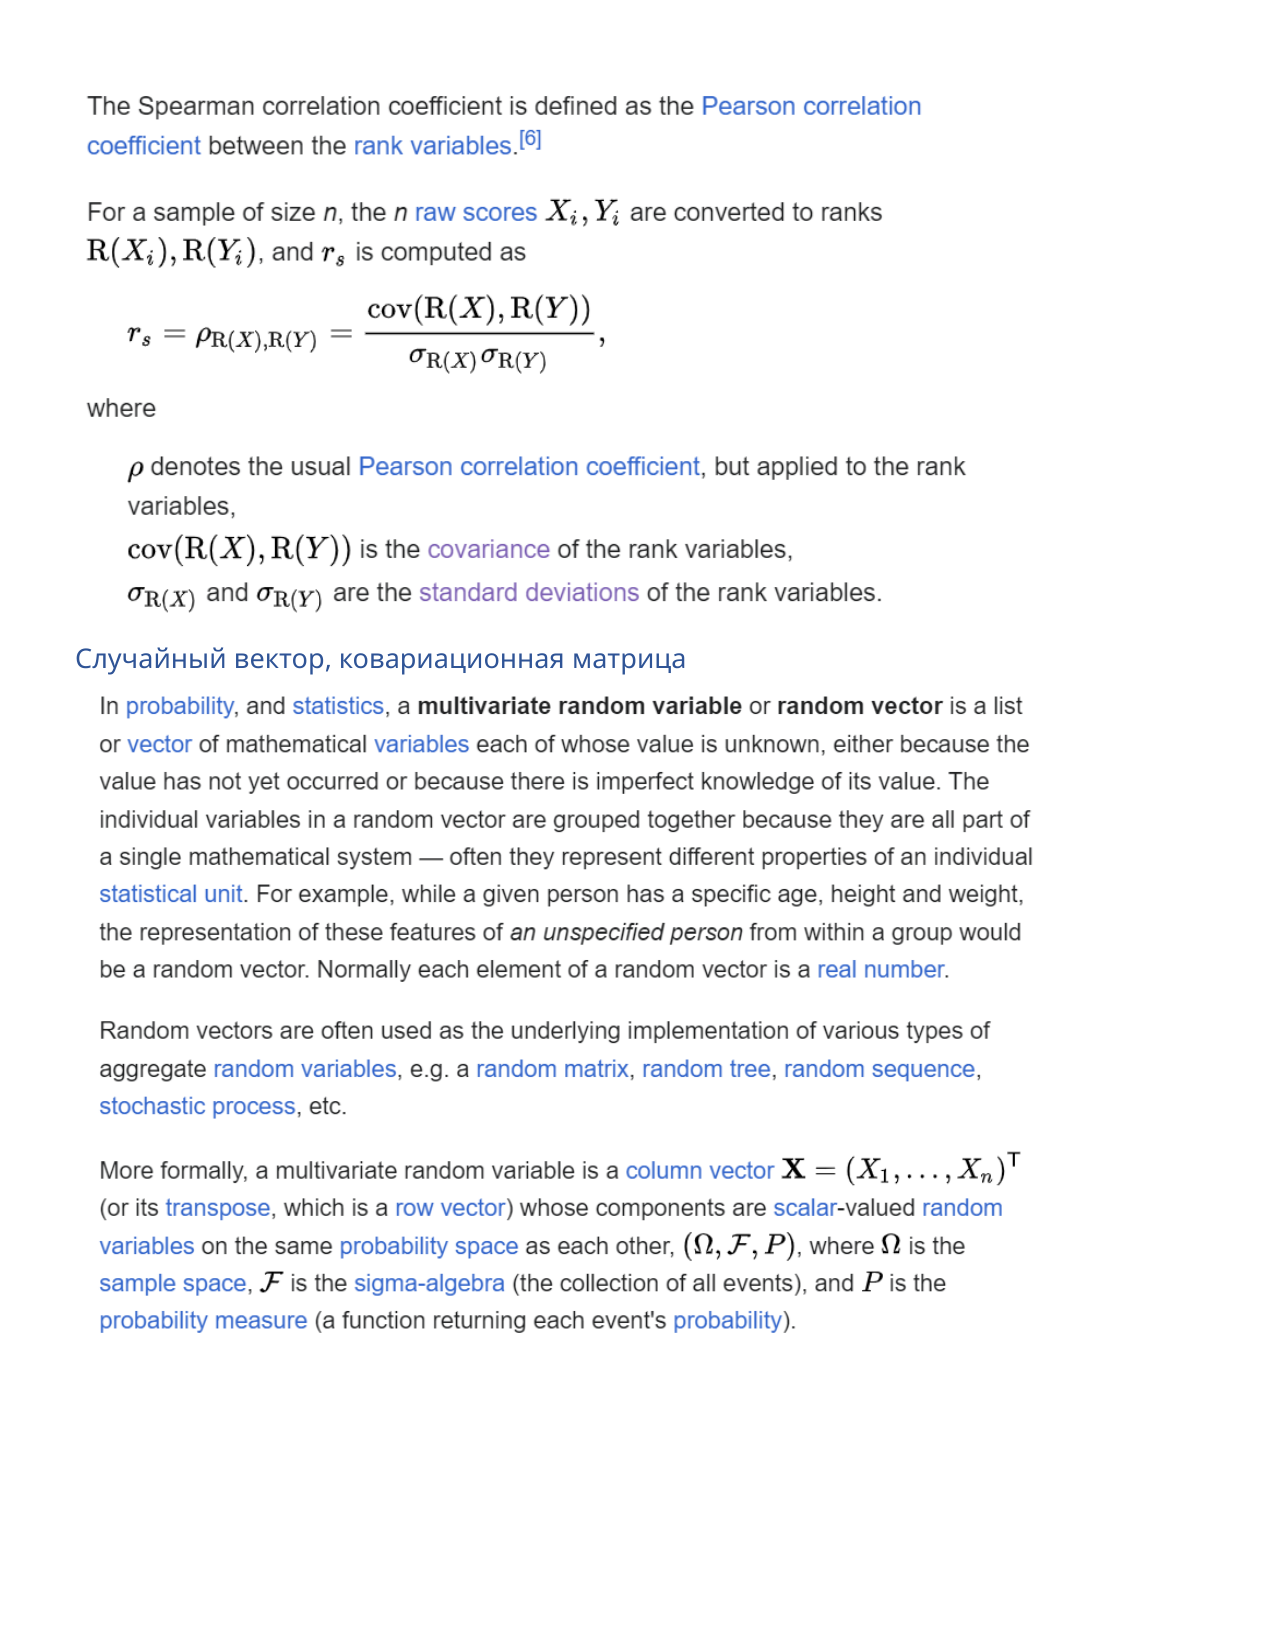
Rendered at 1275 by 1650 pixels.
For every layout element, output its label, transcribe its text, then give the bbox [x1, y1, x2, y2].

picture [75, 678, 1050, 1346]
subtitle Случайный вектор, ковариационная матрица [75, 639, 1200, 676]
picture [75, 75, 1004, 621]
